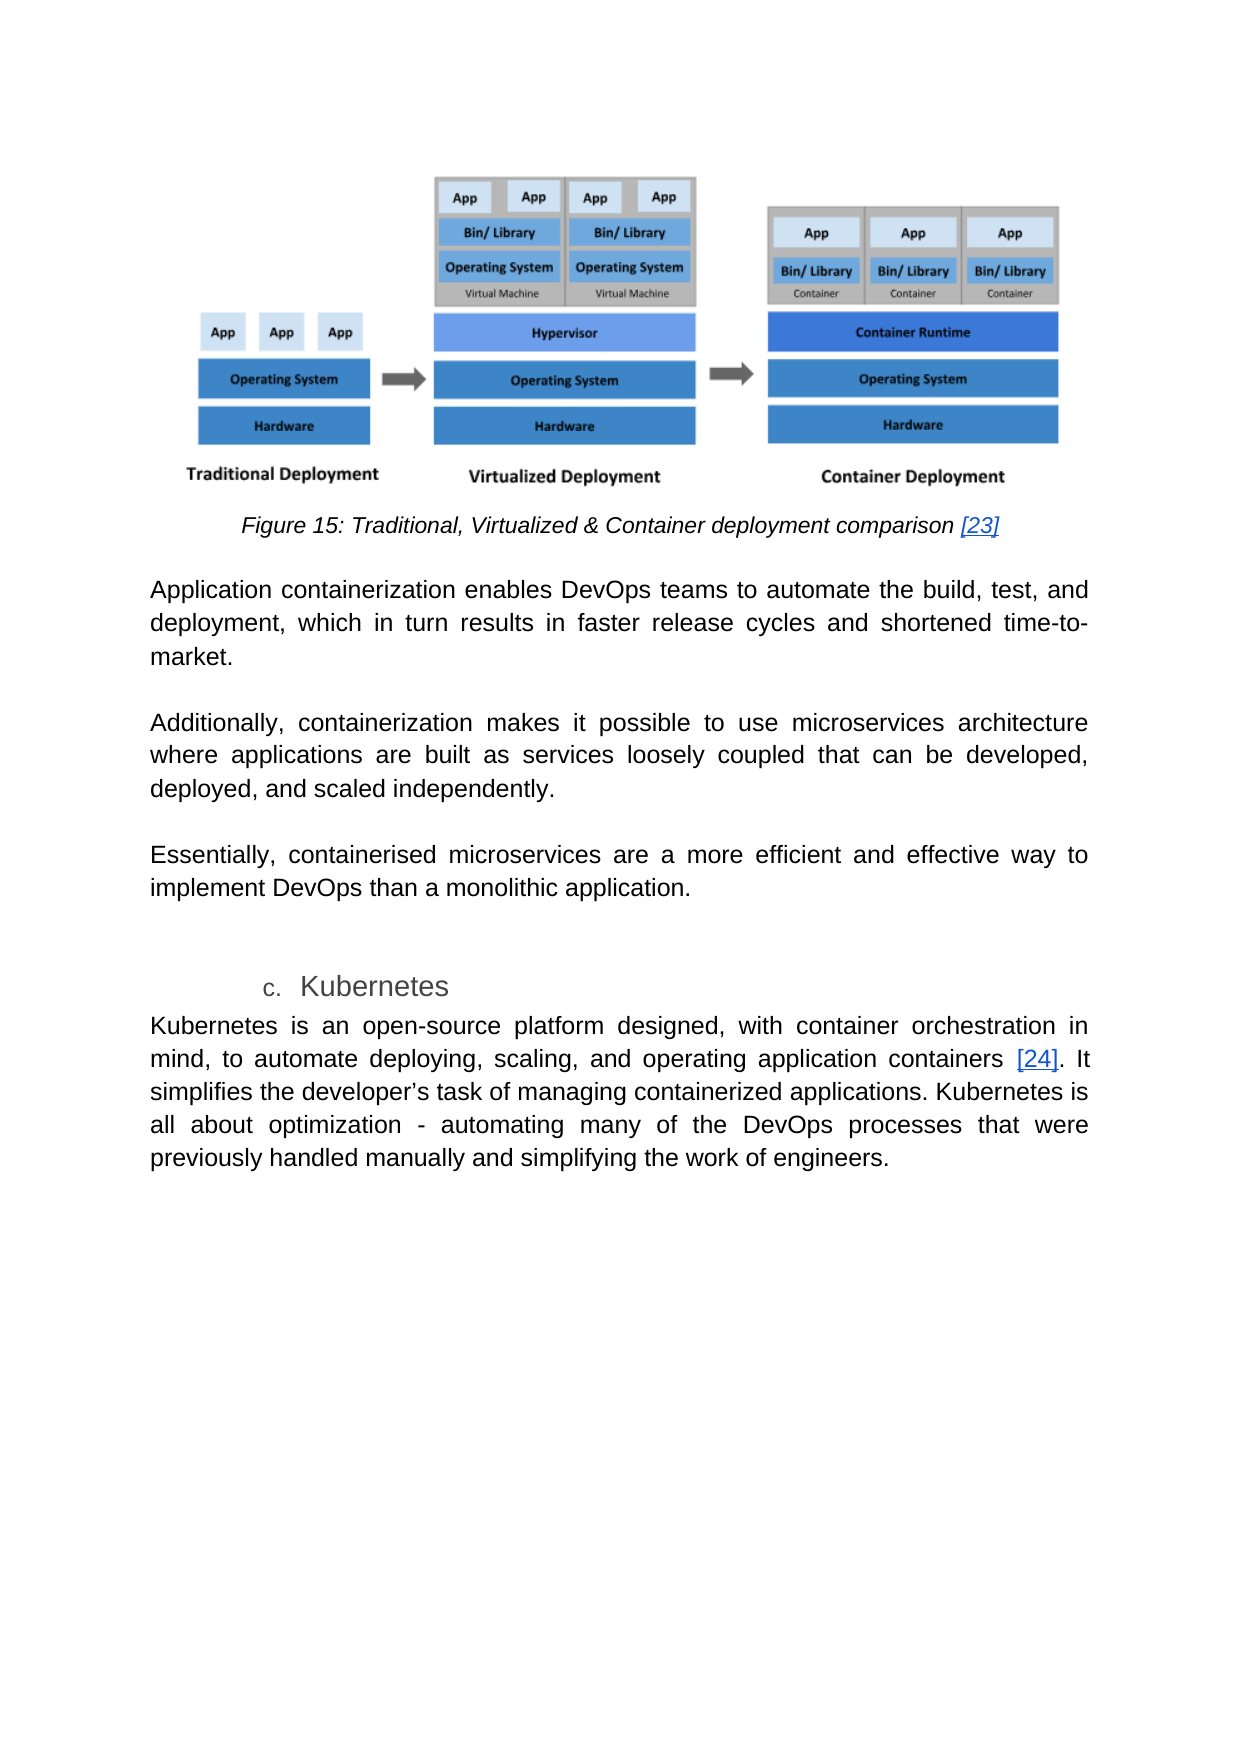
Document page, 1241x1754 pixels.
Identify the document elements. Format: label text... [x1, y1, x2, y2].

text Figure 15: Traditional, Virtualized & Container deployment comparison [23] [150, 512, 1090, 538]
subtitle Kubernetes [262, 969, 1090, 1003]
picture [150, 150, 1091, 509]
text Application containerization enables DevOps teams to automate the build, test, and deployment, which in turn results in faster release cycles and shortened time-to-market. [150, 575, 1090, 670]
text Essentially, containerised microservices are a more efficient and effective way to implement DevOps than a monolithic application. [150, 839, 1090, 901]
text Additionally, containerization makes it possible to use microservices architecture where applications are built as services loosely coupled that can be developed, deployed, and scaled independently. [150, 707, 1090, 802]
text Kubernetes is an open-source platform designed, with container orchestration in mind, to automate deploying, scaling, and operating application containers [24]. It simplifies the developer’s task of managing containerized applications. Kubernetes is all about optimization - automating many of the DevOps processes that were previously handled manually and simplifying the work of engineers. [150, 1011, 1090, 1172]
